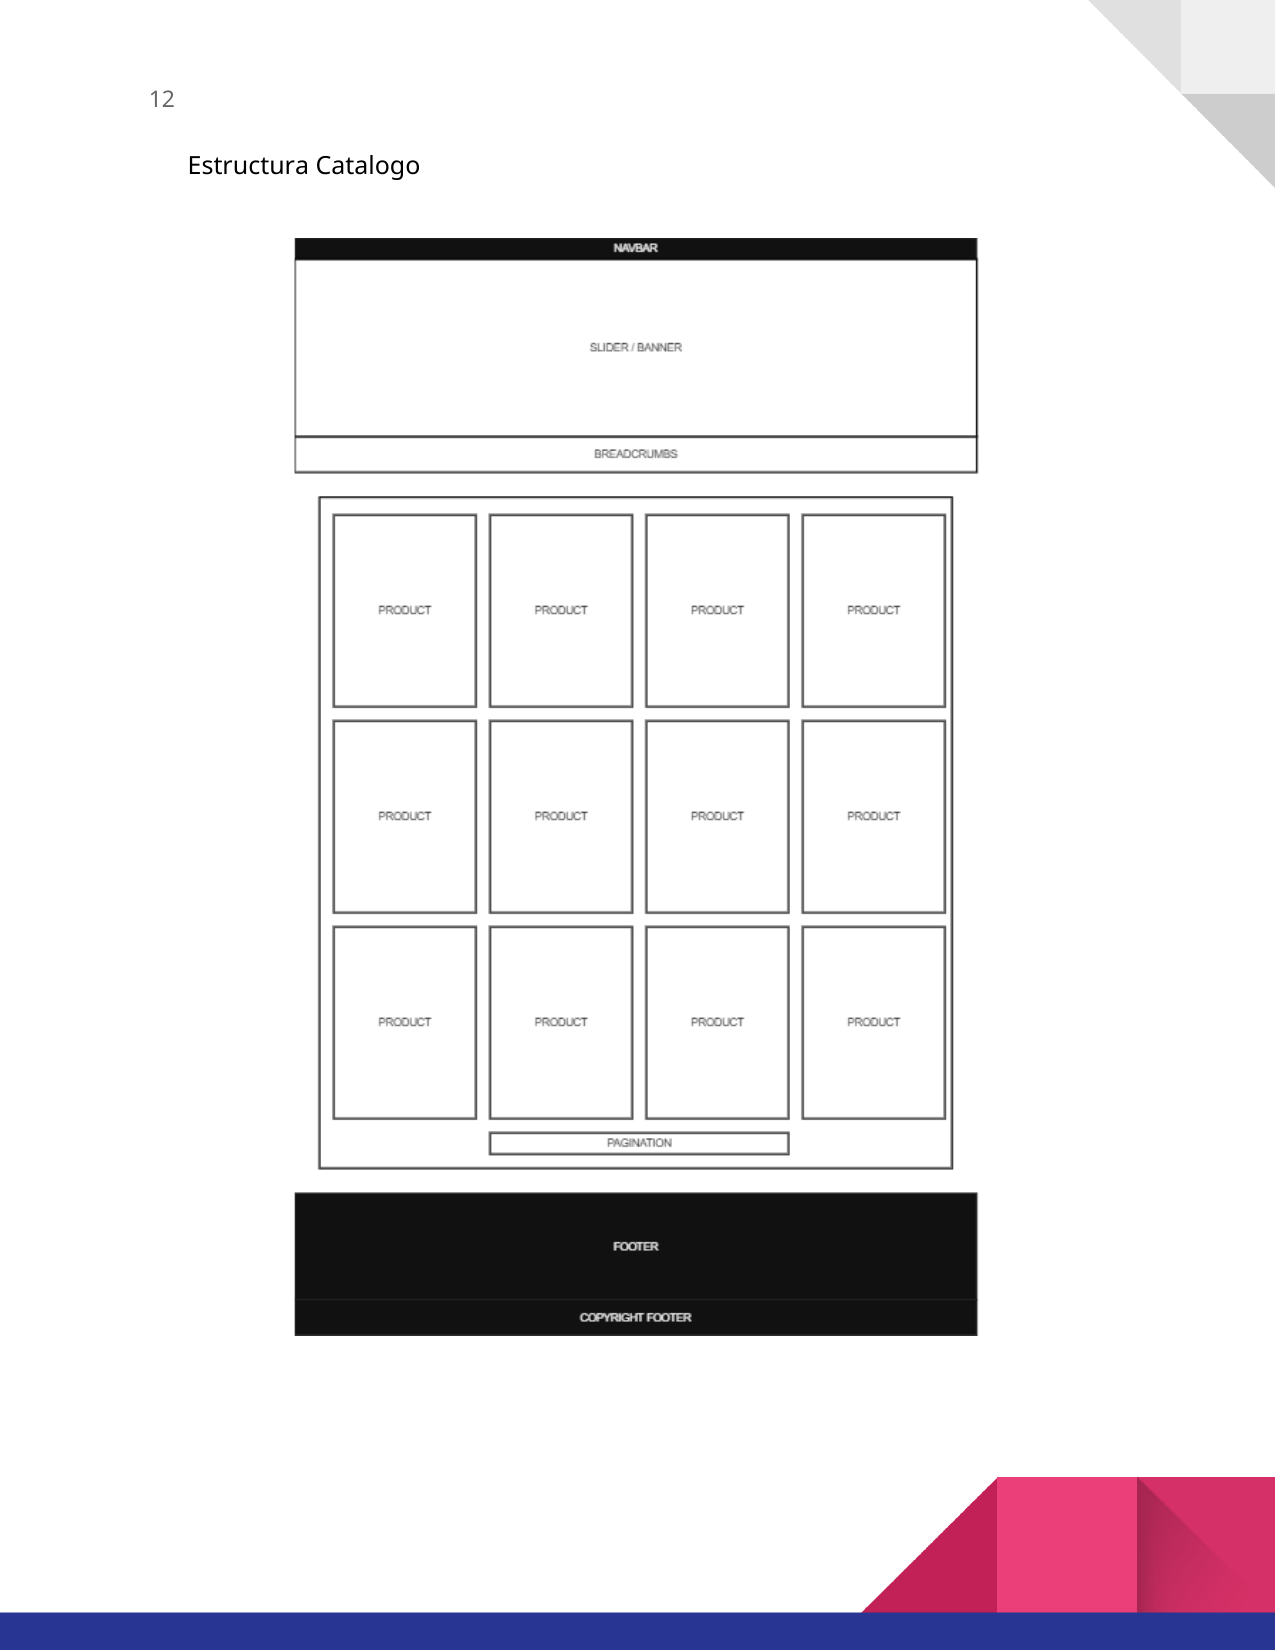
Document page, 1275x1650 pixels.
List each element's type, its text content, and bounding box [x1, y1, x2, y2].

picture [294, 238, 979, 1336]
subtitle Estructura Catalogo [187, 148, 1125, 182]
picture [0, 1475, 1275, 1650]
picture [1087, 0, 1275, 188]
